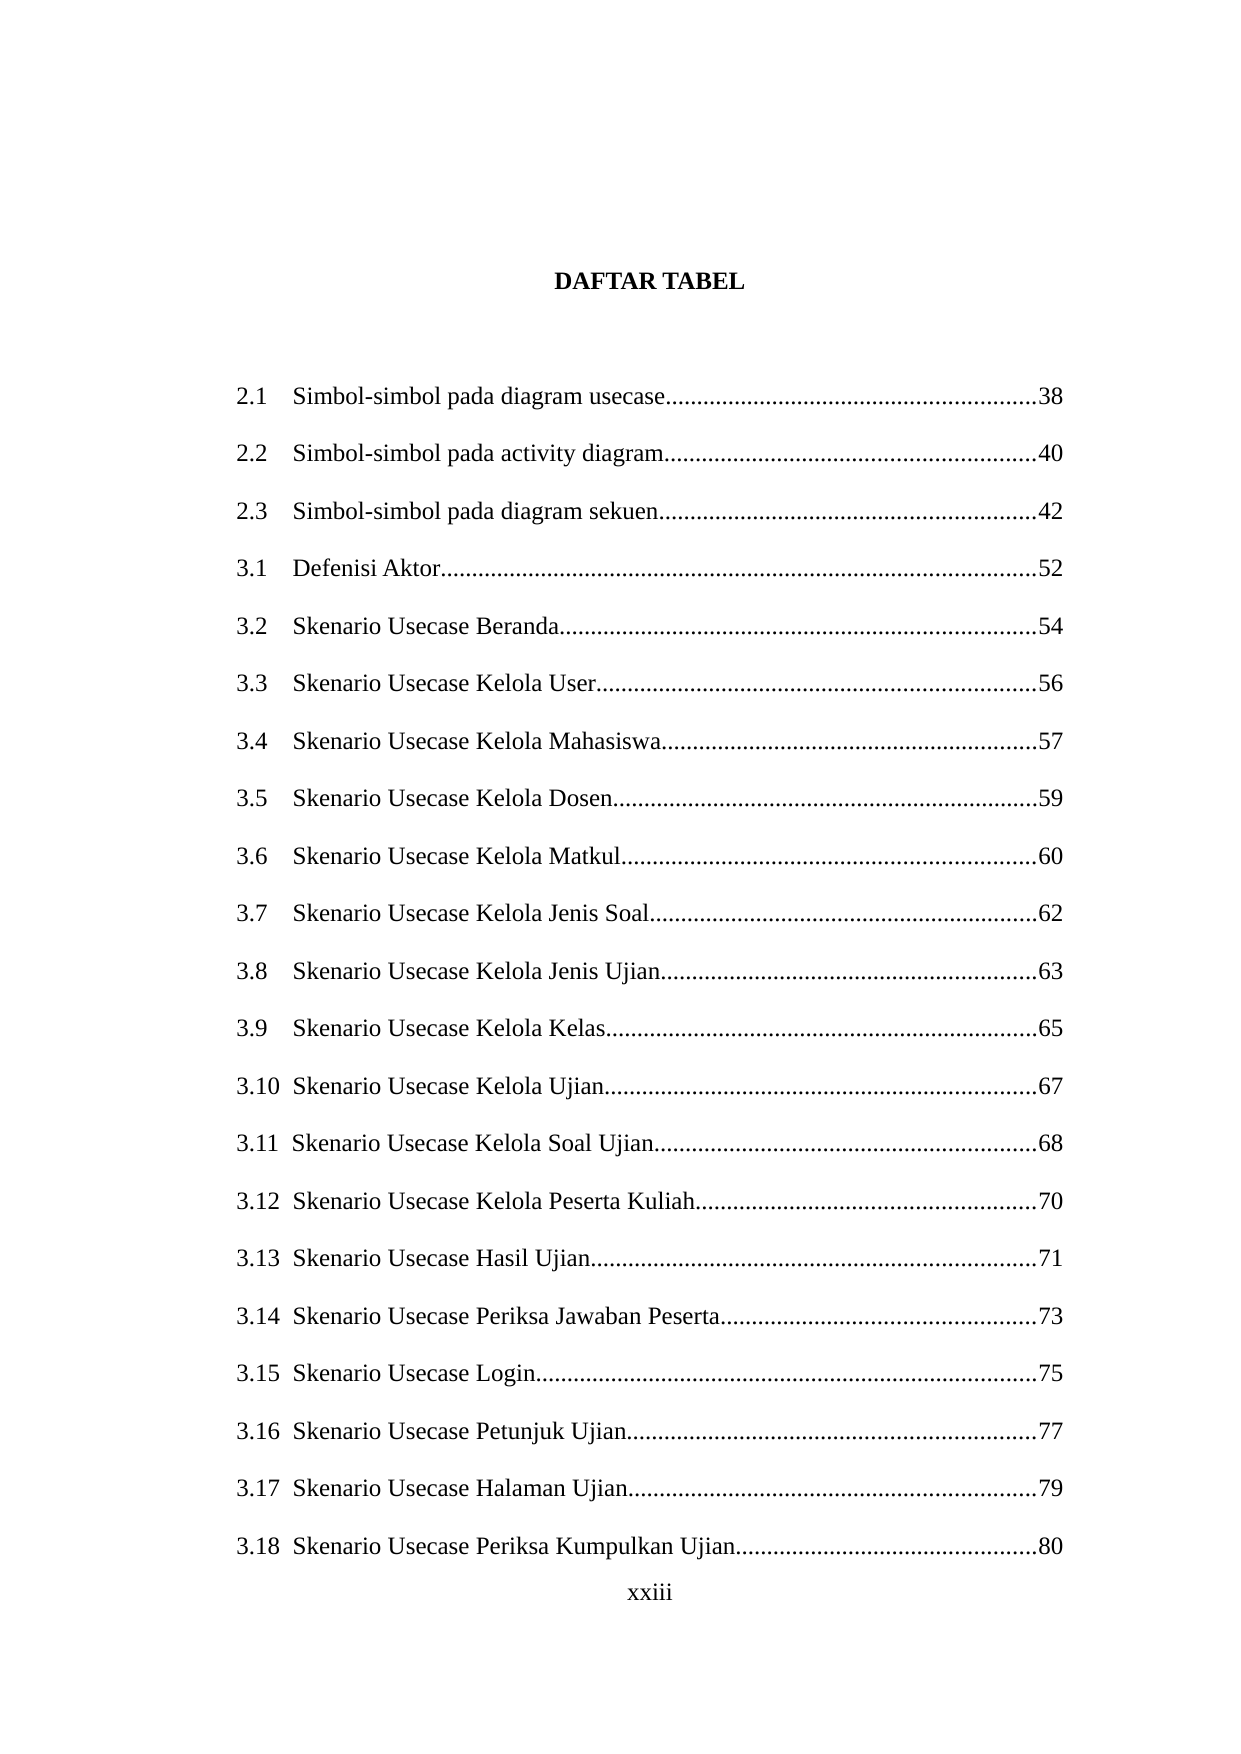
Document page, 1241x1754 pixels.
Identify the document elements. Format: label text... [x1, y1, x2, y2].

subtitle 3.10 Skenario Usecase Kelola Ujian 67 [236, 1071, 1063, 1099]
subtitle 3.14 Skenario Usecase Periksa Jawaban Peserta 73 [236, 1301, 1063, 1329]
subtitle 2.3 Simbol-simbol pada diagram sekuen 42 [236, 496, 1063, 524]
subtitle 3.18 Skenario Usecase Periksa Kumpulkan Ujian 80 [236, 1531, 1063, 1559]
subtitle 3.12 Skenario Usecase Kelola Peserta Kuliah 70 [236, 1186, 1063, 1214]
subtitle 2.1 Simbol-simbol pada diagram usecase 38 [236, 381, 1063, 409]
text DAFTAR TABEL [236, 266, 1063, 294]
subtitle 3.8 Skenario Usecase Kelola Jenis Ujian 63 [236, 956, 1063, 984]
subtitle 3.9 Skenario Usecase Kelola Kelas 65 [236, 1013, 1063, 1042]
subtitle 3.2 Skenario Usecase Beranda 54 [236, 611, 1063, 639]
subtitle 3.1 Defenisi Aktor 52 [236, 553, 1063, 582]
subtitle 3.17 Skenario Usecase Halaman Ujian 79 [236, 1473, 1063, 1502]
subtitle 3.11 Skenario Usecase Kelola Soal Ujian 68 [236, 1128, 1063, 1157]
subtitle 3.3 Skenario Usecase Kelola User 56 [236, 668, 1063, 697]
subtitle 2.2 Simbol-simbol pada activity diagram 40 [236, 438, 1063, 467]
subtitle 3.15 Skenario Usecase Login 75 [236, 1358, 1063, 1387]
subtitle 3.13 Skenario Usecase Hasil Ujian 71 [236, 1243, 1063, 1272]
subtitle 3.4 Skenario Usecase Kelola Mahasiswa 57 [236, 726, 1063, 754]
subtitle 3.6 Skenario Usecase Kelola Matkul 60 [236, 841, 1063, 869]
subtitle 3.7 Skenario Usecase Kelola Jenis Soal 62 [236, 898, 1063, 927]
subtitle 3.16 Skenario Usecase Petunjuk Ujian 77 [236, 1416, 1063, 1444]
subtitle 3.5 Skenario Usecase Kelola Dosen 59 [236, 783, 1063, 812]
